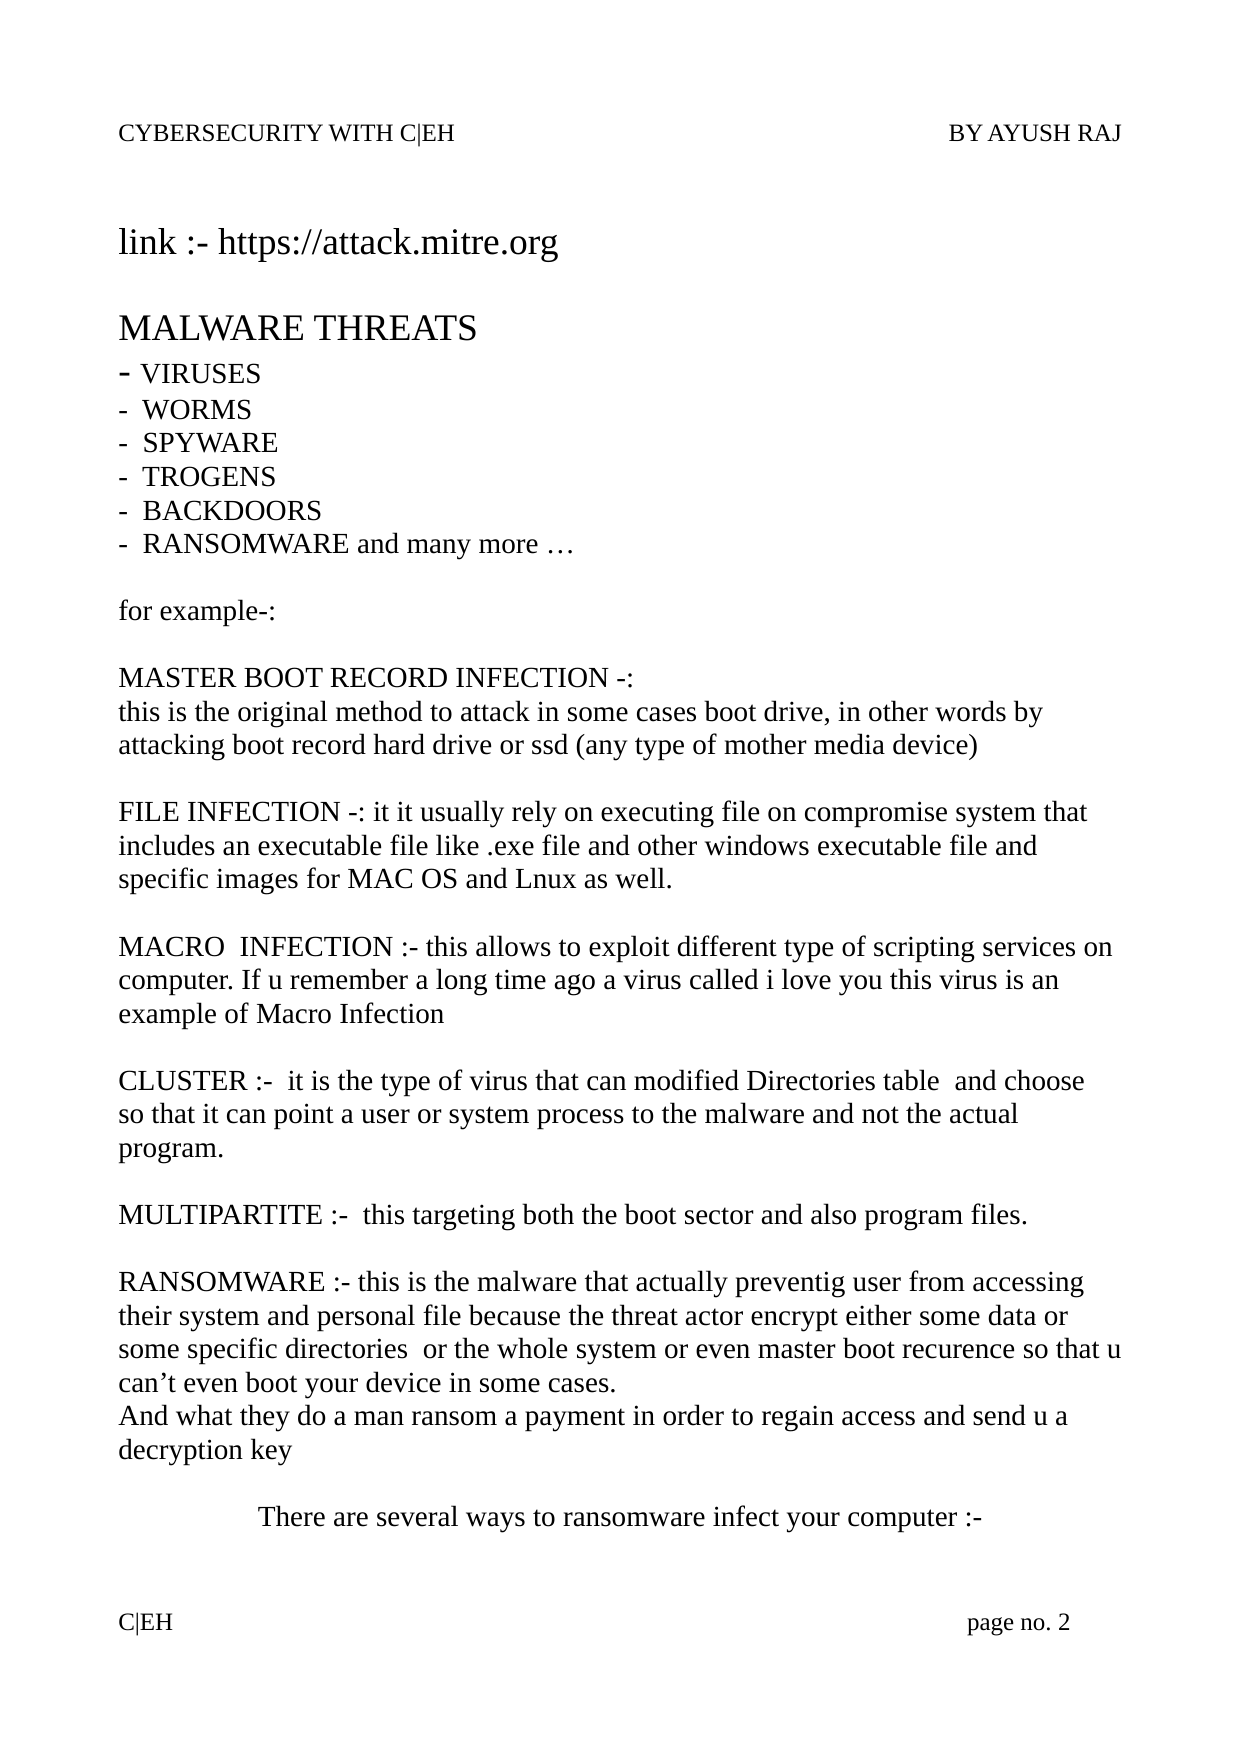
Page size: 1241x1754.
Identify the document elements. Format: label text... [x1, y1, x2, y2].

text link :- https://attack.mitre.org [118, 219, 1122, 263]
text - WORMS [118, 392, 1122, 426]
text CLUSTER :- it is the type of virus that can modified Directories table and choose so that it can point a user or system process to the malware and not the actual program. [118, 1063, 1122, 1163]
text - VIRUSES [118, 349, 1122, 392]
text And what they do a man ransom a payment in order to regain access and send u a decryption key [118, 1398, 1122, 1465]
text - BACKDOORS [118, 493, 1122, 526]
text RANSOMWARE :- this is the malware that actually preventig user from accessing their system and personal file because the threat actor encrypt either some data or some specific directories or the whole system or even master boot recurence so that u can’t even boot your device in some cases. [118, 1264, 1122, 1398]
text - RANSOMWARE and many more … [118, 526, 1122, 560]
text FILE INFECTION -: it it usually rely on executing file on compromise system that includes an executable file like .exe file and other windows executable file and specific images for MAC OS and Lnux as well. [118, 794, 1122, 895]
text MASTER BOOT RECORD INFECTION -: [118, 660, 1122, 694]
text this is the original method to attack in some cases boot drive, in other words by attacking boot record hard drive or ssd (any type of mother media device) [118, 694, 1122, 761]
text - TROGENS [118, 459, 1122, 493]
text MULTIPARTITE :- this targeting both the boot sector and also program files. [118, 1197, 1122, 1231]
text There are several ways to ransomware infect your computer :- [118, 1499, 1122, 1532]
text - SPYWARE [118, 426, 1122, 459]
text MALWARE THREATS [118, 306, 1122, 349]
text for example-: [118, 593, 1122, 627]
text MACRO INFECTION :- this allows to exploit different type of scripting services on computer. If u remember a long time ago a virus called i love you this virus is an example of Macro Infection [118, 929, 1122, 1029]
